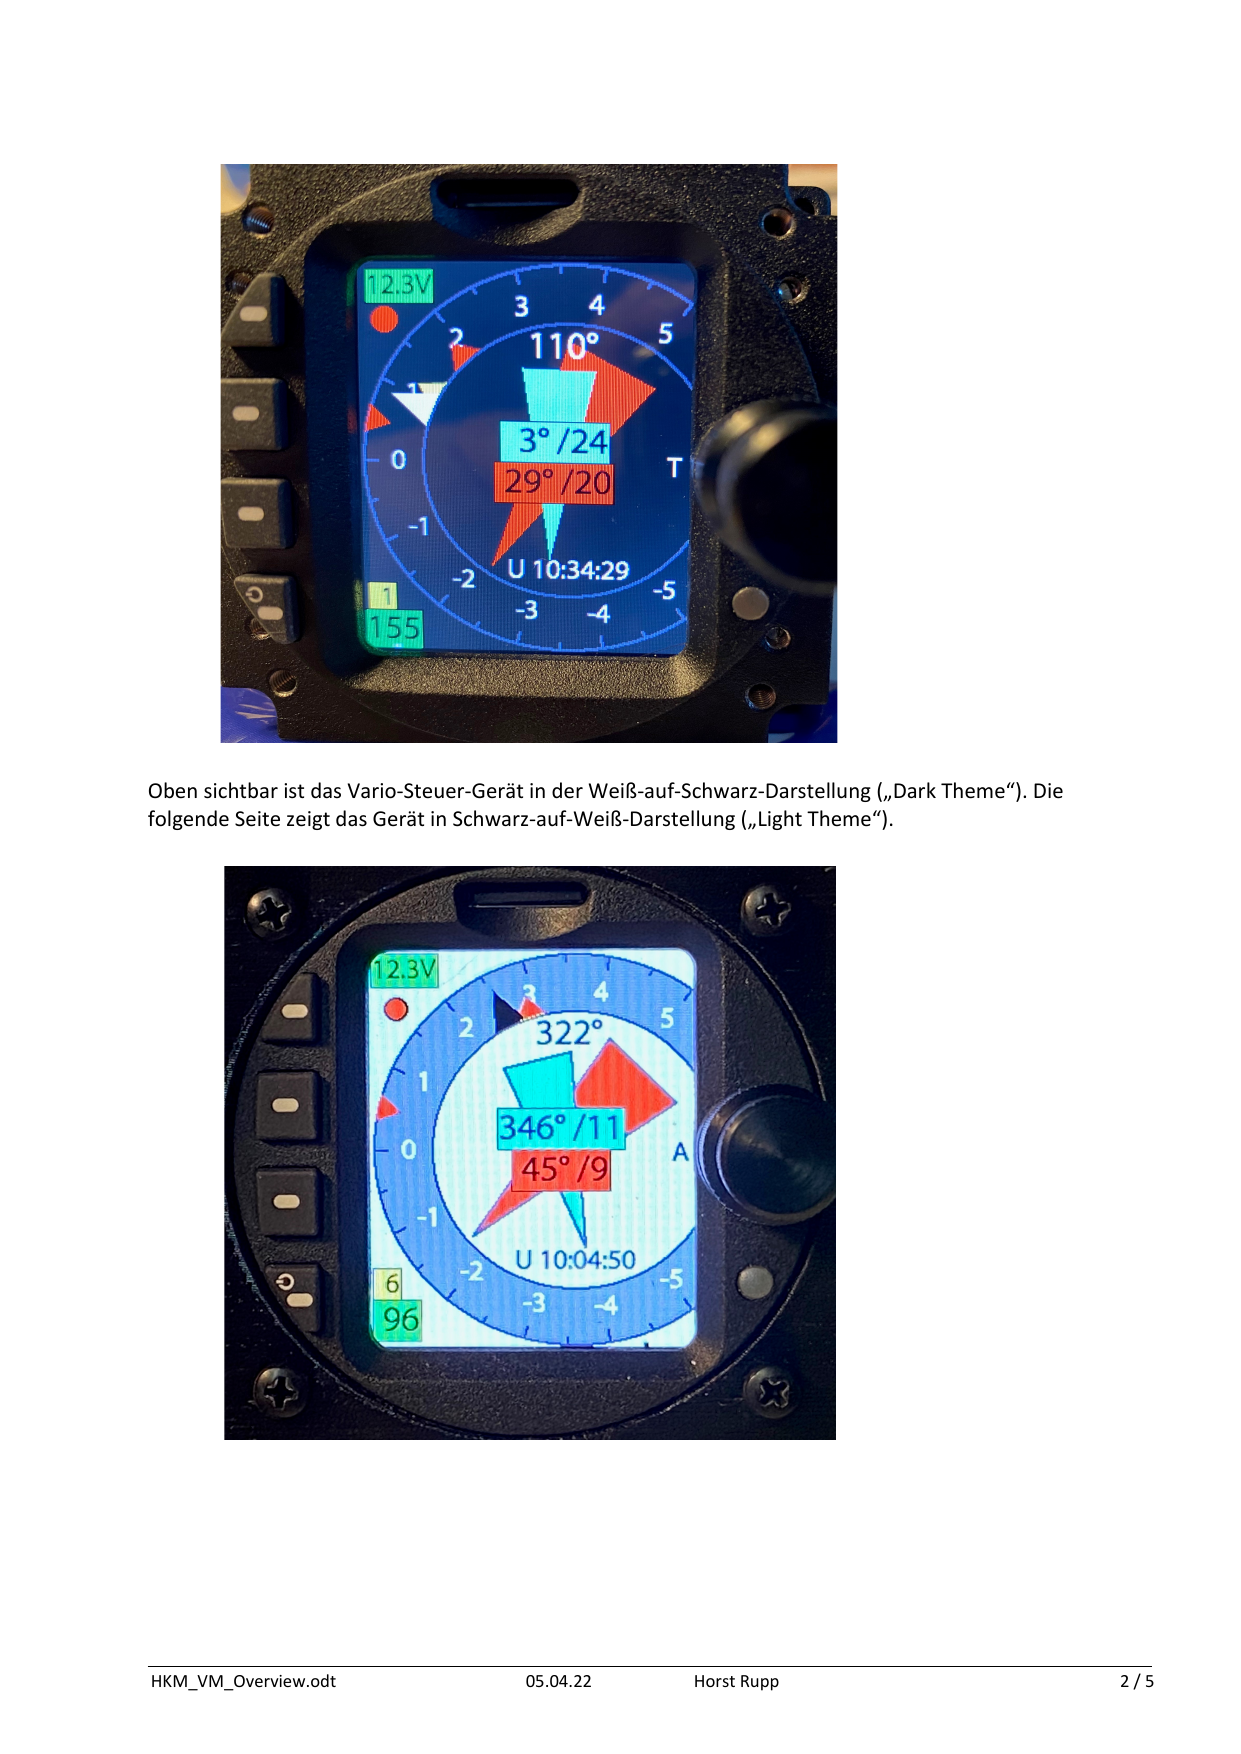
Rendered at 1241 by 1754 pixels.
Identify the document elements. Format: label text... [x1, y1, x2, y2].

picture [224, 866, 836, 1440]
picture [220, 164, 838, 743]
text Oben sichtbar ist das Vario-Steuer-Gerät in der Weiß-auf-Schwarz-Darstellung („Dark Theme“). Die folgende Seite zeigt das Gerät in Schwarz-auf-Weiß-Darstellung („Light Theme“). [148, 776, 1152, 832]
